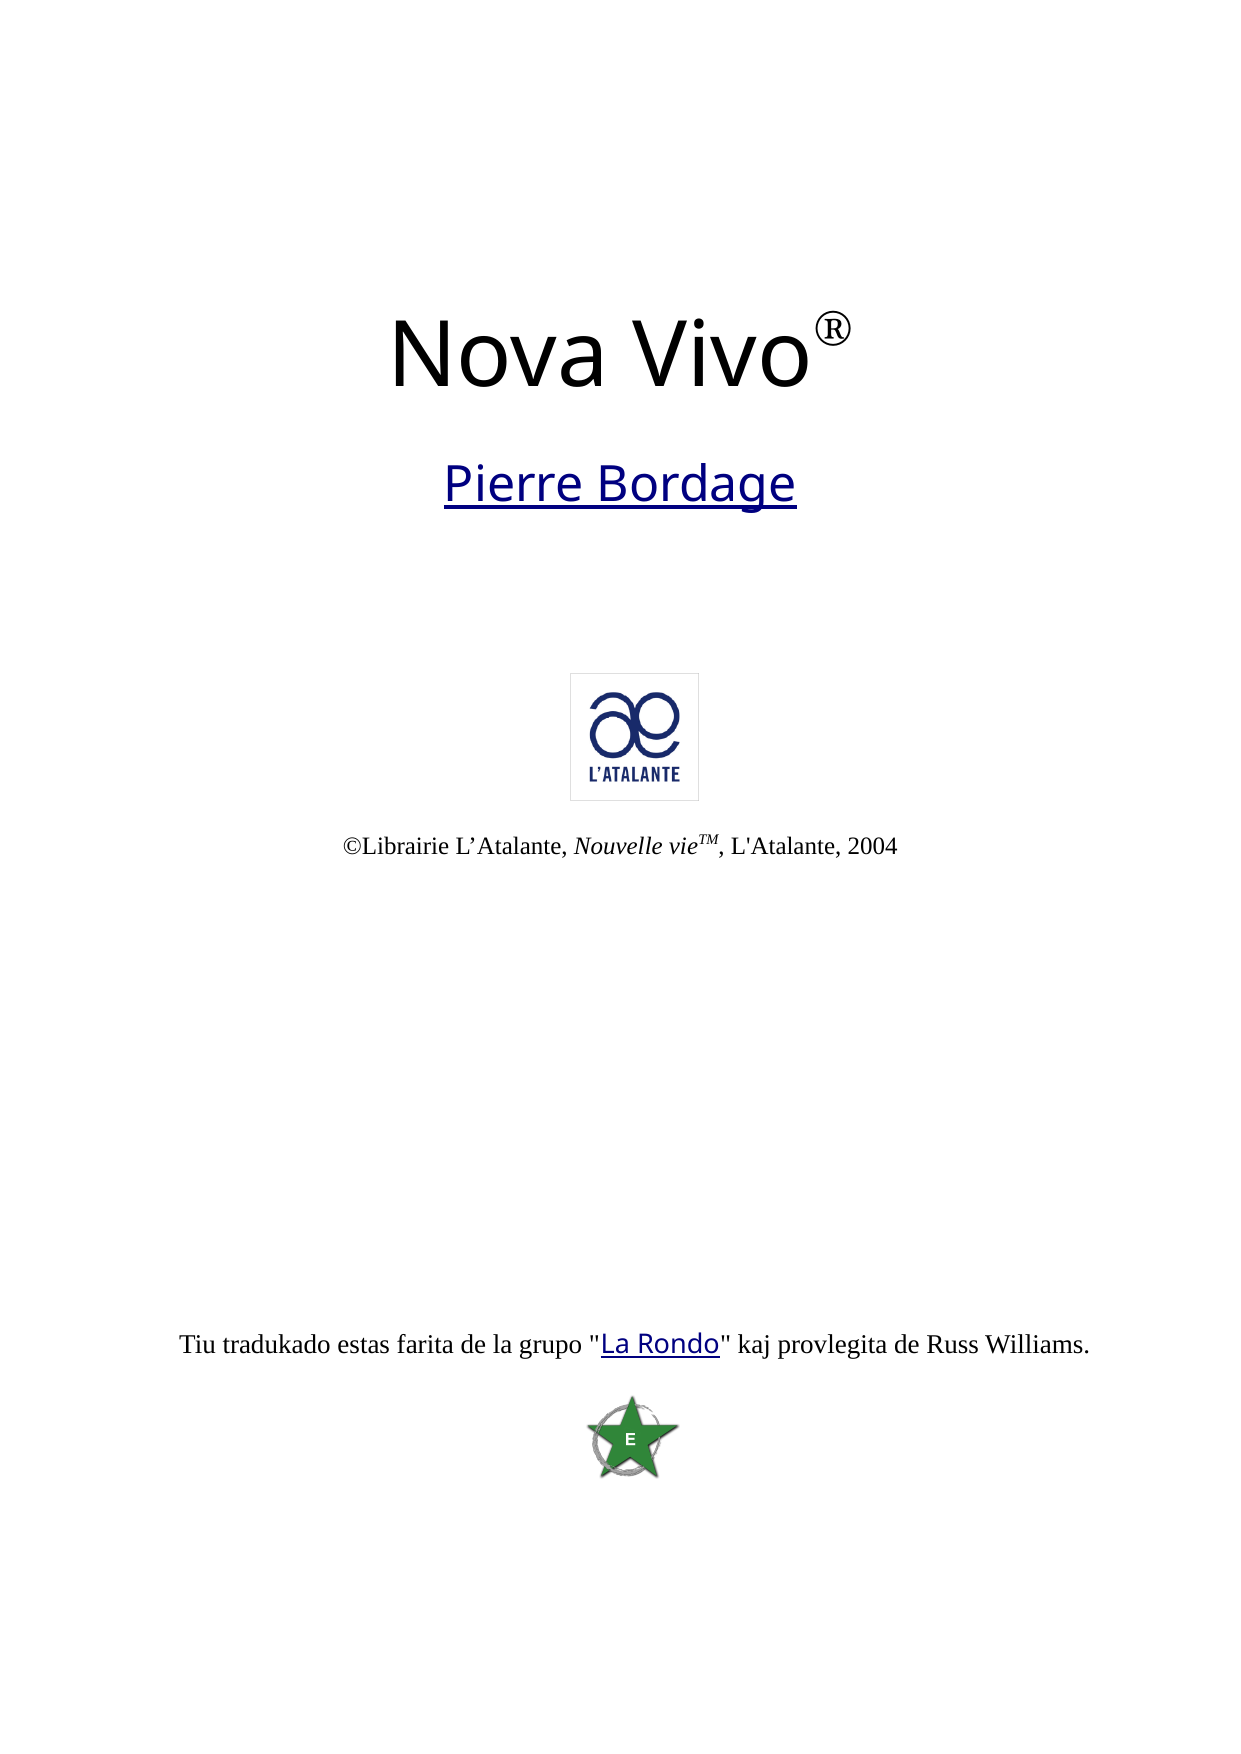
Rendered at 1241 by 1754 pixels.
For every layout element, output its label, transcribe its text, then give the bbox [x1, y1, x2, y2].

picture [568, 669, 701, 803]
picture [585, 1390, 680, 1486]
text Nova VivoⓇ [118, 288, 1122, 413]
text Tiu tradukado estas farita de la grupo "La Rondo" kaj provlegita de Russ Williams. [118, 1325, 1122, 1362]
text ©Librairie L’Atalante, Nouvelle vieTM, L'Atalante, 2004 [118, 831, 1122, 860]
text Pierre Bordage [118, 447, 1122, 516]
